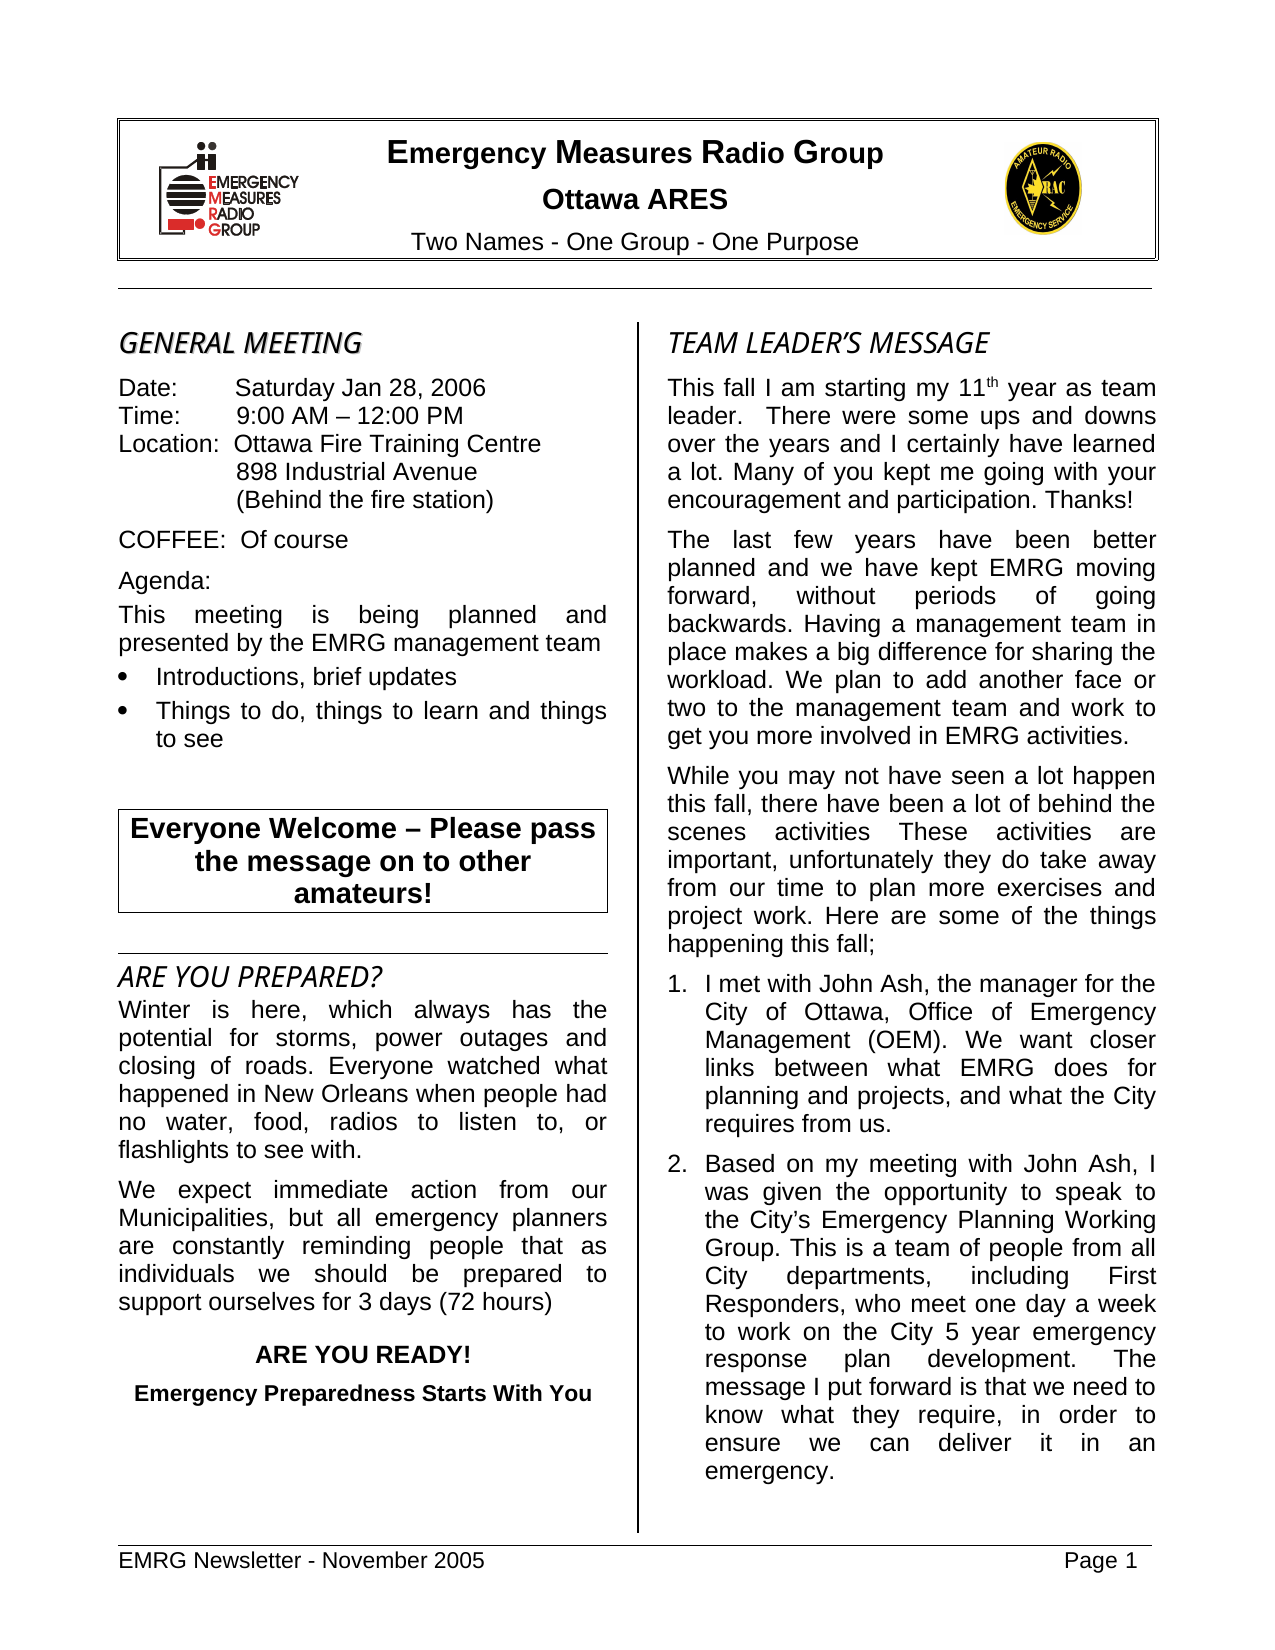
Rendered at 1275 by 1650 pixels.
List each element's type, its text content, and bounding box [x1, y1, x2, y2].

text COFFEE: Of course [118, 526, 608, 554]
subtitle Emergency Preparedness Starts With You [118, 1381, 608, 1407]
text Date: Saturday Jan 28, 2006 [118, 374, 608, 402]
text This meeting is being planned and presented by the EMRG management team [118, 601, 608, 657]
table_header Emergency Measures Radio Group Ottawa ARES Two Names - One Group - One Purpose [340, 121, 930, 257]
text 898 Industrial Avenue [118, 458, 608, 486]
list I met with John Ash, the manager for the City of Ottawa, Office of Emergency Management (OEM). We want closer links between what EMRG does for planning and projects, and what the City requires from us. [667, 970, 1157, 1137]
text Time: 9:00 AM – 12:00 PM [118, 402, 608, 430]
text Agenda: [118, 567, 608, 594]
subtitle TEAM LEADER’S MESSAGE [667, 322, 1157, 362]
table_header [120, 121, 340, 257]
text The last few years have been better planned and we have kept EMRG moving forward, without periods of going backwards. Having a management team in place makes a big difference for sharing the workload. We plan to add another face or two to the management team and work to get you more involved in EMRG activities. [667, 526, 1157, 749]
picture [1004, 142, 1082, 235]
table_header [930, 121, 1155, 257]
text While you may not have seen a lot happen this fall, there have been a lot of behind the scenes activities These activities are important, unfortunately they do take away from our time to plan more exercises and project work. Here are some of the things happening this fall; [667, 762, 1157, 957]
subtitle ARE YOU PREPARED? [118, 954, 608, 996]
list Based on my meeting with John Ash, I was given the opportunity to speak to the City’s Emergency Planning Working Group. This is a team of people from all City departments, including First Responders, who meet one day a week to work on the City 5 year emergency response plan development. The message I put forward is that we need to know what they require, in order to ensure we can deliver it in an emergency. [667, 1150, 1157, 1485]
text We expect immediate action from our Municipalities, but all emergency planners are constantly reminding people that as individuals we should be prepared to support ourselves for 3 days (72 hours) [118, 1176, 608, 1316]
list Things to do, things to learn and things to see [118, 697, 608, 753]
text GENERAL MEETING [118, 322, 608, 362]
text Location: Ottawa Fire Training Centre [118, 430, 608, 458]
text (Behind the fire station) [118, 486, 608, 514]
list Introductions, brief updates [118, 663, 608, 691]
text ARE YOU READY! [118, 1341, 608, 1369]
text This fall I am starting my 11th year as team leader. There were some ups and downs over the years and I certainly have learned a lot. Many of you kept me going with your encouragement and participation. Thanks! [667, 374, 1157, 514]
text Winter is here, which always has the potential for storms, power outages and closing of roads. Everyone watched what happened in New Orleans when people had no water, food, radios to listen to, or flashlights to see with. [118, 996, 608, 1164]
text Everyone Welcome – Please pass the message on to other amateurs! [119, 810, 607, 912]
